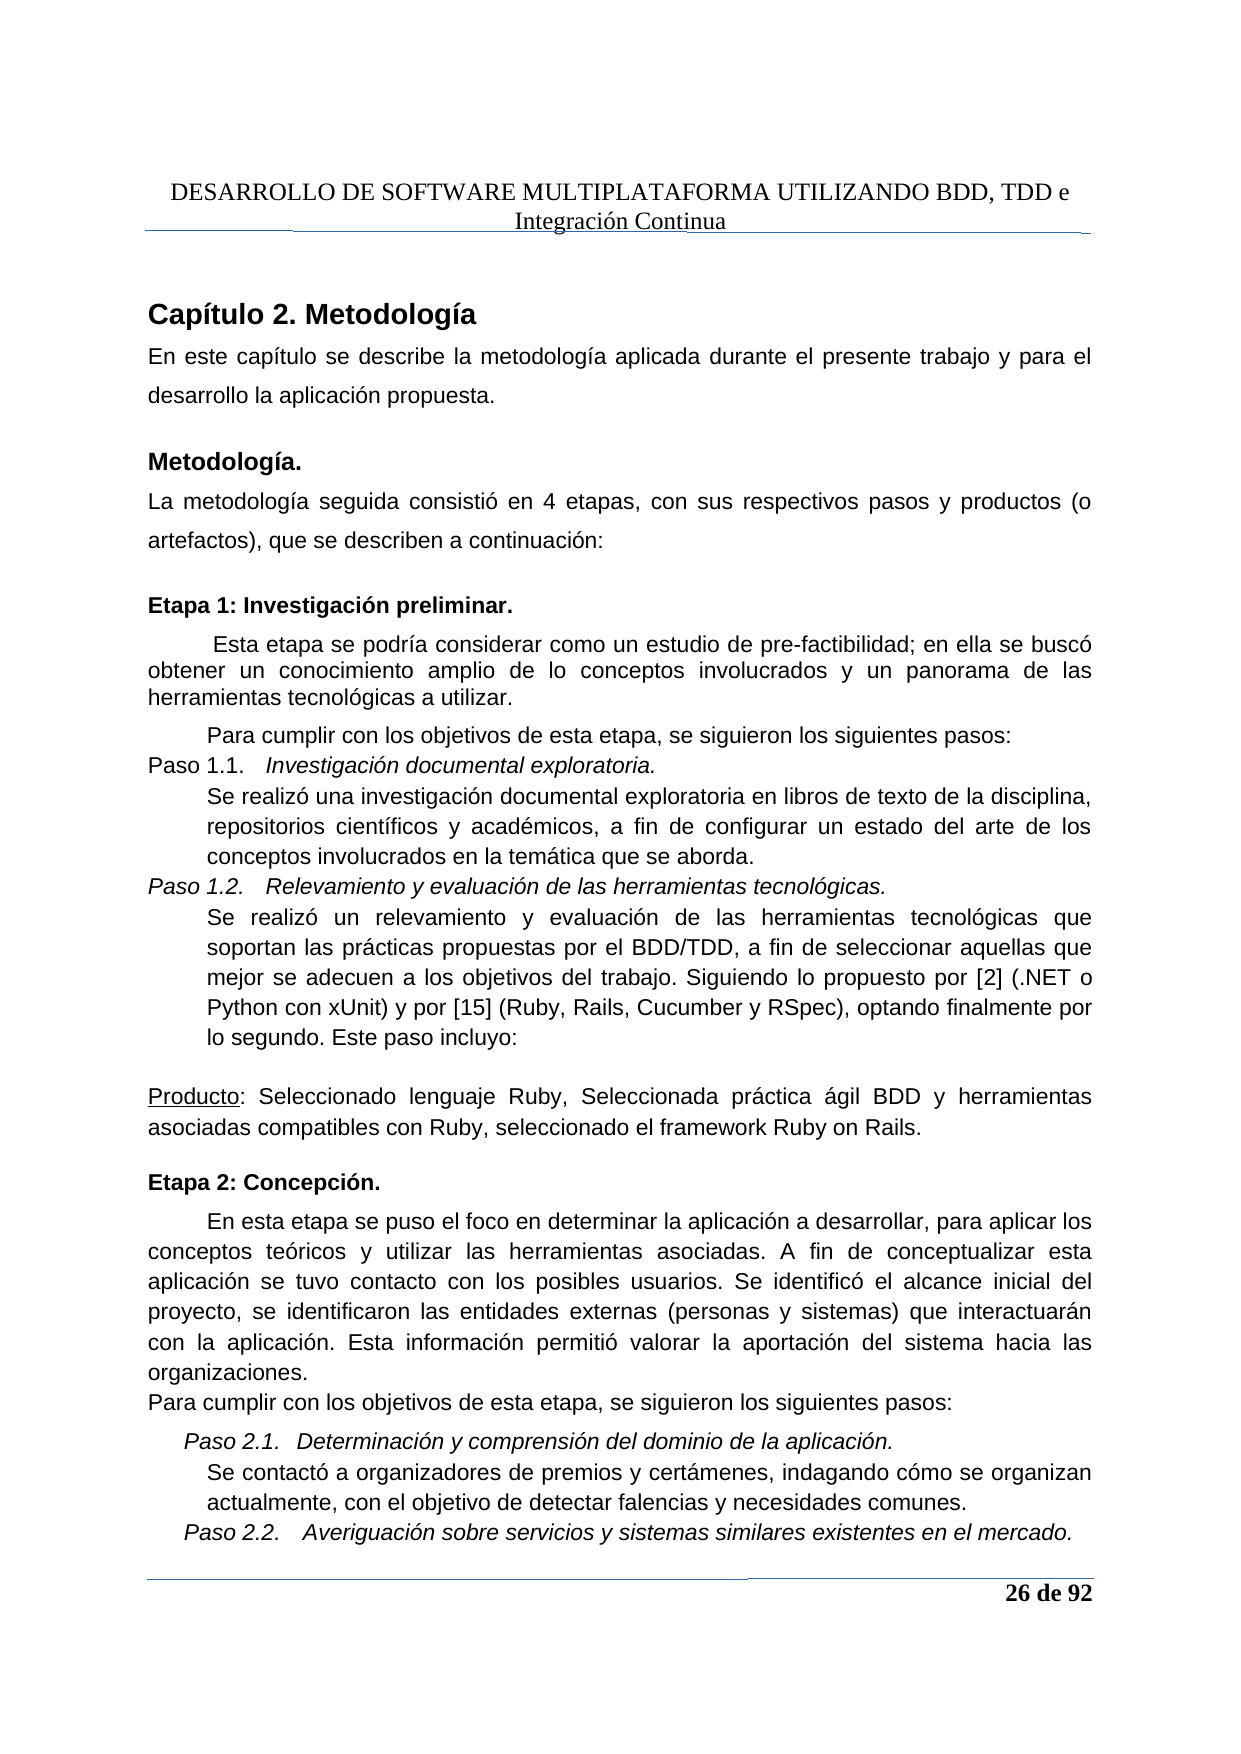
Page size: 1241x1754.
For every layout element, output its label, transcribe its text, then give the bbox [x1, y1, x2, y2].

text Esta etapa se podría considerar como un estudio de pre-factibilidad; en ella se buscó obtener un conocimiento amplio de lo conceptos involucrados y un panorama de las herramientas tecnológicas a utilizar. [148, 631, 1093, 710]
text En esta etapa se puso el foco en determinar la aplicación a desarrollar, para aplicar los conceptos teóricos y utilizar las herramientas asociadas. A fin de conceptualizar esta aplicación se tuvo contacto con los posibles usuarios. Se identificó el alcance inicial del proyecto, se identificaron las entidades externas (personas y sistemas) que interactuarán con la aplicación. Esta información permitió valorar la aportación del sistema hacia las organizaciones. [148, 1208, 1093, 1385]
subtitle Capítulo 2. Metodología [148, 297, 1093, 330]
text Para cumplir con los objetivos de esta etapa, se siguieron los siguientes pasos: [148, 1389, 1093, 1415]
text Para cumplir con los objetivos de esta etapa, se siguieron los siguientes pasos: [148, 722, 1093, 749]
text Se realizó una investigación documental exploratoria en libros de texto de la disciplina, repositorios científicos y académicos, a fin de configurar un estado del arte de los conceptos involucrados en la temática que se aborda. [207, 783, 1093, 869]
text En este capítulo se describe la metodología aplicada durante el presente trabajo y para el desarrollo la aplicación propuesta. [148, 343, 1093, 408]
list Producto: Seleccionado lenguaje Ruby, Seleccionada práctica ágil BDD y herramientas asociadas compatibles con Ruby, seleccionado el framework Ruby on Rails. [148, 1083, 1093, 1140]
list Relevamiento y evaluación de las herramientas tecnológicas. [148, 873, 1093, 900]
list Determinación y comprensión del dominio de la aplicación. [177, 1428, 1093, 1455]
subtitle Metodología. [148, 447, 1093, 475]
list Averiguación sobre servicios y sistemas similares existentes en el mercado. [177, 1519, 1093, 1545]
list Se contactó a organizadores de premios y certámenes, indagando cómo se organizan actualmente, con el objetivo de detectar falencias y necesidades comunes. [207, 1458, 1093, 1515]
text La metodología seguida consistió en 4 etapas, con sus respectivos pasos y productos (o artefactos), que se describen a continuación: [148, 488, 1093, 554]
list Investigación documental exploratoria. [148, 752, 1093, 779]
subtitle Etapa 1: Investigación preliminar. [148, 592, 1093, 618]
list Se realizó un relevamiento y evaluación de las herramientas tecnológicas que soportan las prácticas propuestas por el BDD/TDD, a fin de seleccionar aquellas que mejor se adecuen a los objetivos del trabajo. Siguiendo lo propuesto por [2] (.NET o Python con xUnit) y por [15] (Ruby, Rails, Cucumber y RSpec), optando finalmente por lo segundo. Este paso incluyo: [148, 903, 1093, 1051]
subtitle Etapa 2: Concepción. [148, 1169, 1093, 1195]
